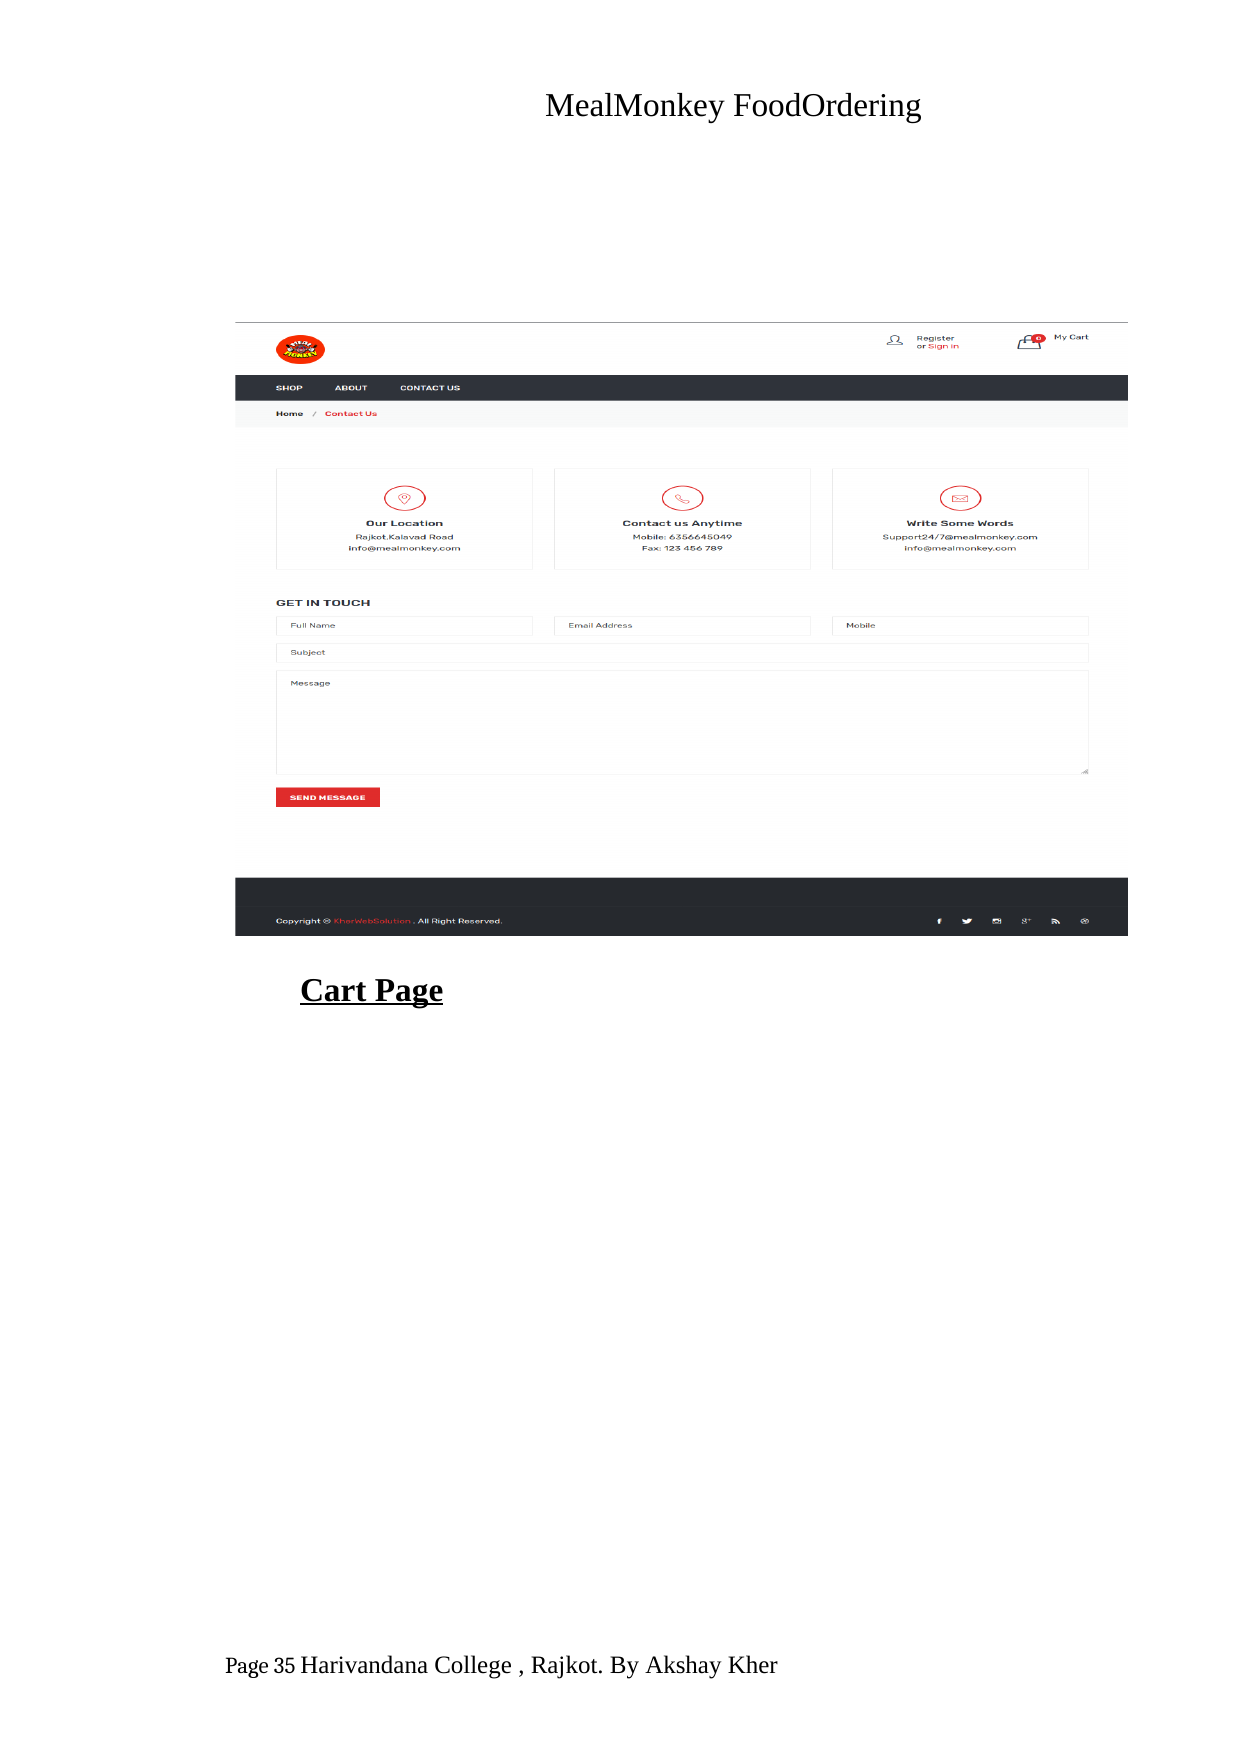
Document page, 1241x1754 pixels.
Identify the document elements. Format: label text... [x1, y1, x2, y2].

picture [235, 322, 1128, 936]
text Cart Page [300, 338, 1214, 1008]
